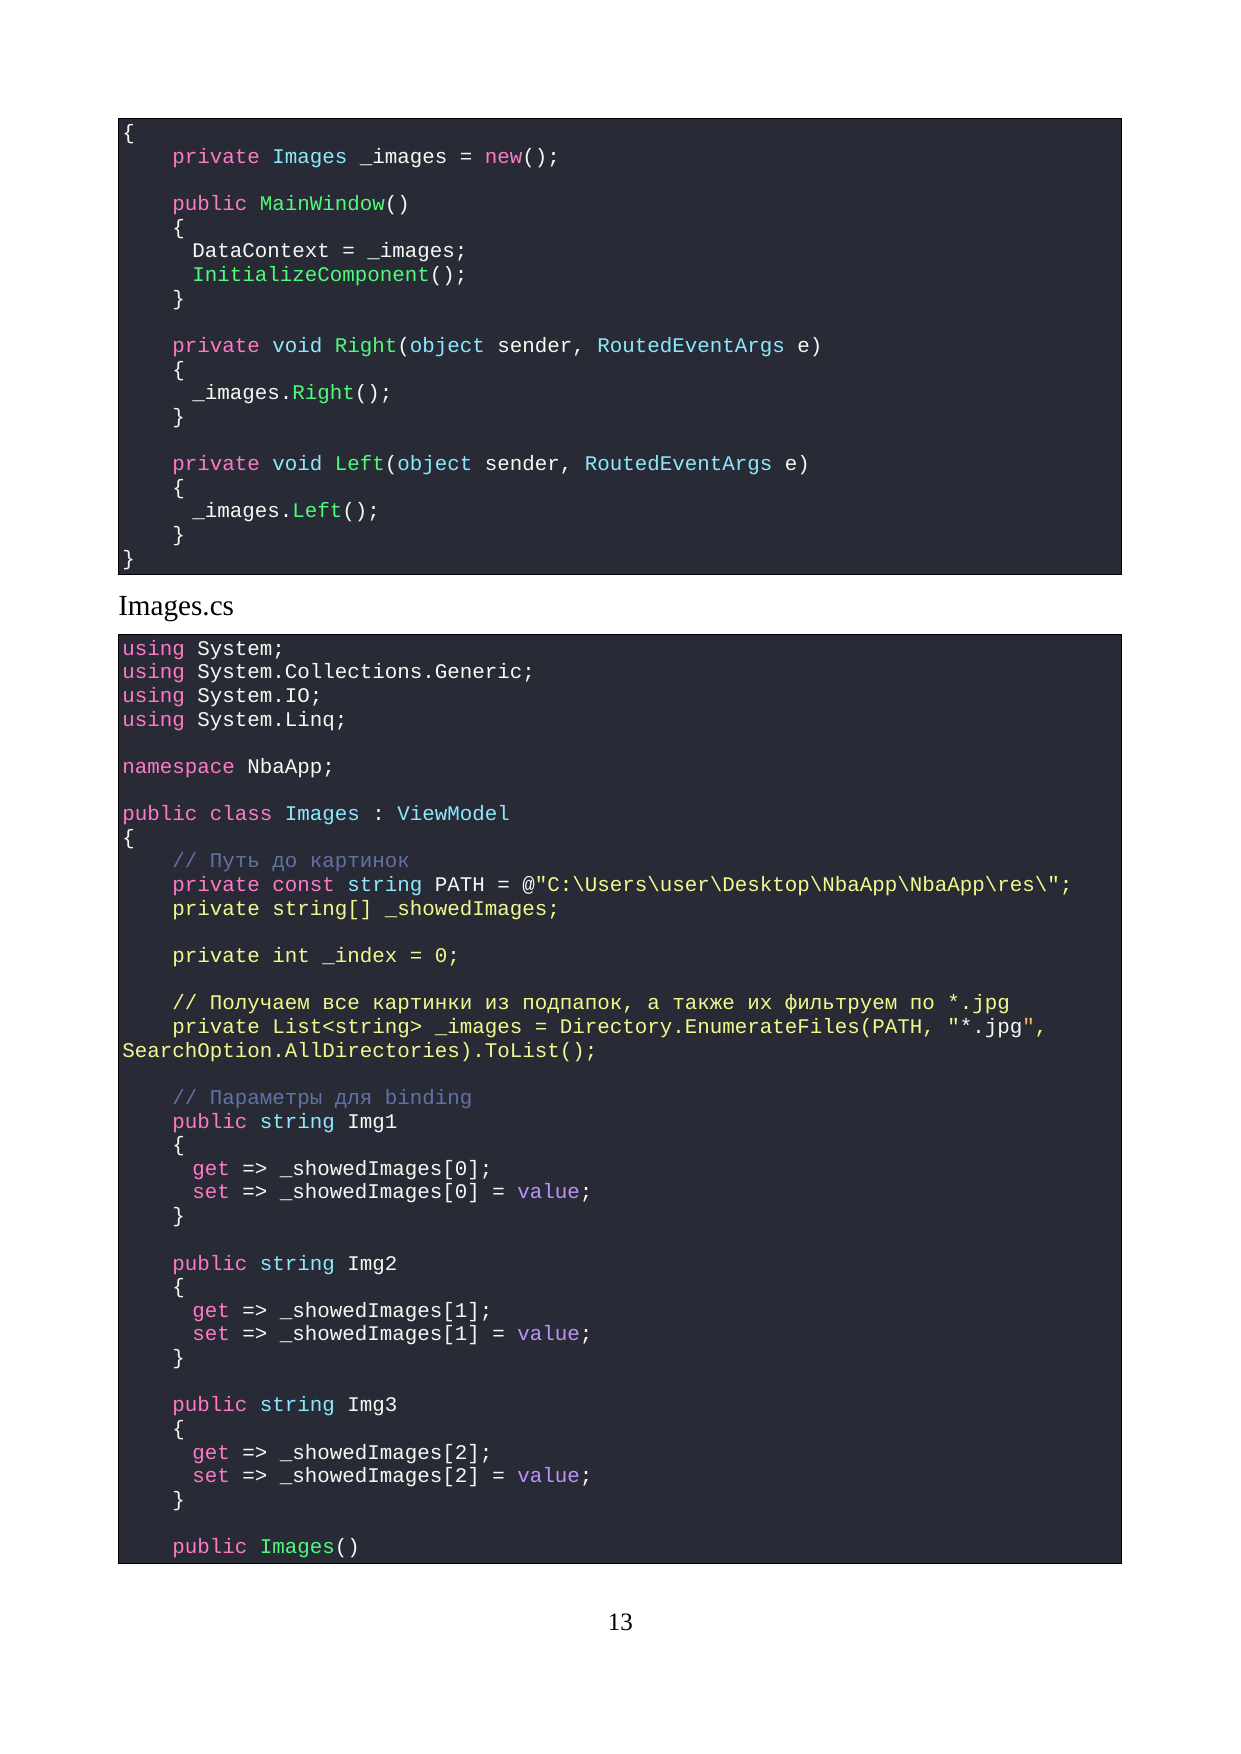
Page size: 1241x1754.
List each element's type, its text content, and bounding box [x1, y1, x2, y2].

text namespace NbaApp; [119, 752, 1121, 776]
text get => _showedImages[2]; [119, 1438, 1121, 1461]
text { [119, 119, 1121, 142]
text // Получаем все картинки из подпапок, а также их фильтруем по *.jpg [119, 988, 1121, 1012]
text } [119, 520, 1121, 544]
text public string Img2 [119, 1248, 1121, 1272]
text DataContext = _images; [119, 236, 1121, 260]
text public class Images : ViewModel [119, 799, 1121, 823]
text _images.Left(); [119, 496, 1121, 520]
text _images.Right(); [119, 378, 1121, 402]
text { [119, 354, 1121, 378]
text get => _showedImages[1]; [119, 1296, 1121, 1319]
text private const string PATH = @"C:\Users\user\Desktop\NbaApp\NbaApp\res\"; [119, 870, 1121, 894]
text { [119, 1130, 1121, 1154]
text get => _showedImages[0]; [119, 1154, 1121, 1178]
text private Images _images = new(); [119, 142, 1121, 165]
text public MainWindow() [119, 189, 1121, 213]
text } [119, 284, 1121, 307]
text private void Right(object sender, RoutedEventArgs e) [119, 331, 1121, 354]
text set => _showedImages[2] = value; [119, 1461, 1121, 1485]
text private List<string> _images = Directory.EnumerateFiles(PATH, "*.jpg", SearchOption.AllDirectories).ToList(); [119, 1012, 1121, 1059]
text { [119, 823, 1121, 847]
text set => _showedImages[0] = value; [119, 1178, 1121, 1201]
text } [119, 544, 1121, 574]
text // Параметры для binding [119, 1083, 1121, 1107]
text { [119, 1414, 1121, 1438]
text using System.Collections.Generic; [119, 657, 1121, 681]
text InitializeComponent(); [119, 260, 1121, 284]
text using System.IO; [119, 681, 1121, 705]
text public Images() [119, 1532, 1121, 1563]
text set => _showedImages[1] = value; [119, 1319, 1121, 1343]
text { [119, 473, 1121, 496]
text using System; [119, 635, 1121, 657]
text private void Left(object sender, RoutedEventArgs e) [119, 449, 1121, 473]
text } [119, 402, 1121, 426]
text using System.Linq; [119, 705, 1121, 728]
text public string Img3 [119, 1390, 1121, 1414]
text } [119, 1485, 1121, 1509]
text private int _index = 0; [119, 941, 1121, 965]
text } [119, 1201, 1121, 1225]
text // Путь до картинок [119, 847, 1121, 870]
text { [119, 213, 1121, 236]
text Images.cs [118, 588, 1122, 621]
text private string[] _showedImages; [119, 894, 1121, 917]
text { [119, 1272, 1121, 1296]
text public string Img1 [119, 1107, 1121, 1130]
text } [119, 1343, 1121, 1367]
